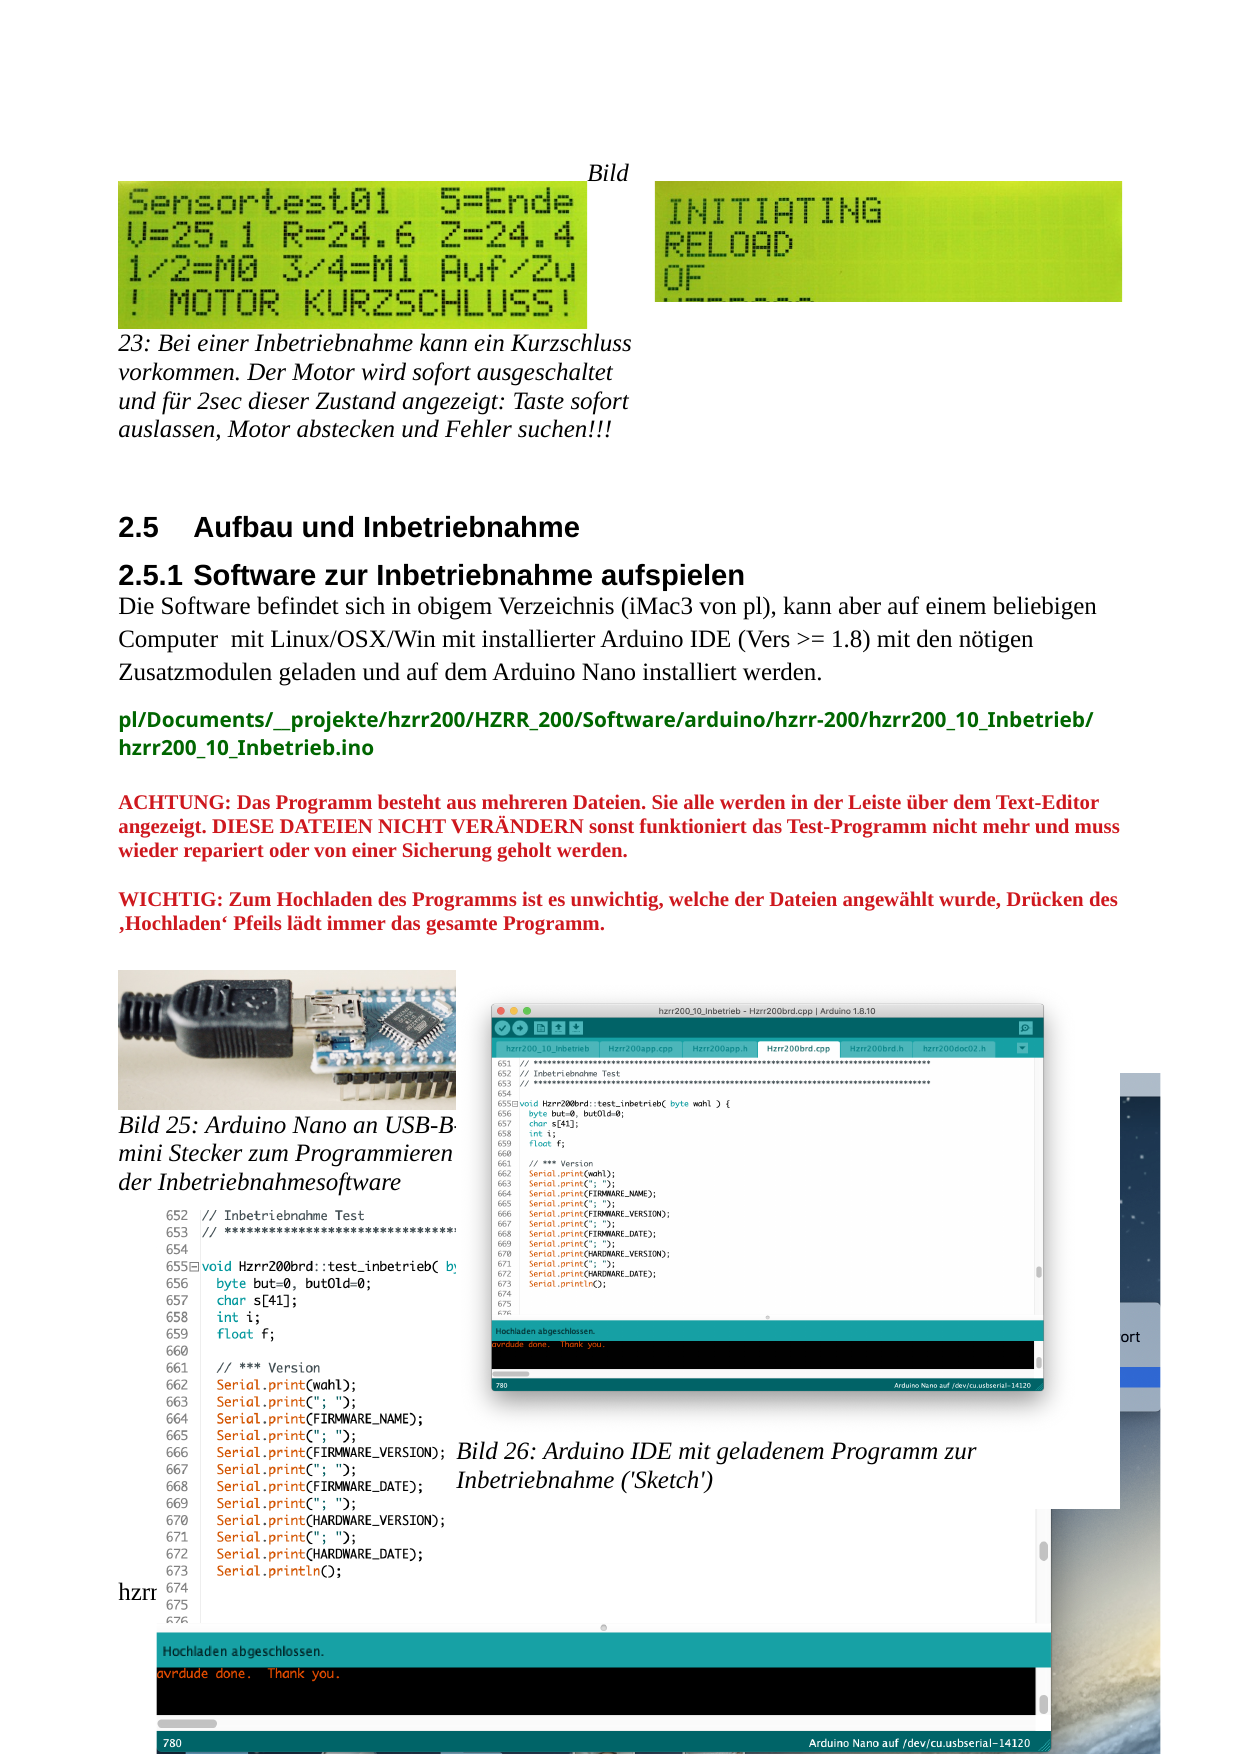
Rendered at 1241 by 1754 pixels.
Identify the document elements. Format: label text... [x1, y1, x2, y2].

text Bild 26: Arduino IDE mit geladenem Programm zur Inbetriebnahme ('Sketch') [456, 957, 1120, 1494]
text Bild 25: Arduino Nano an USB-B-mini Stecker zum Programmieren der Inbetriebnahmesoftware [118, 947, 456, 970]
subtitle Software zur Inbetriebnahme aufspielen [118, 558, 1122, 591]
text Bild 23: Bei einer Inbetriebnahme kann ein Kurzschluss vorkommen. Der Motor wird sofort ausgeschaltet und für 2sec dieser Zustand angezeigt: Taste sofort auslassen, Motor abstecken und Fehler suchen!!! [118, 158, 635, 443]
text pl/Documents/__projekte/hzrr200/HZRR_200/Software/arduino/hzrr-200/hzrr200_10_Inbetrieb/hzrr200_10_Inbetrieb.ino [118, 705, 1122, 762]
text Bild 24: Nach Drücken der Taste5 wird kurz dies angezeigt und das Testgerät startet neu. [655, 158, 1122, 181]
subtitle Aufbau und Inbetriebnahme [118, 510, 1122, 543]
text Die Software befindet sich in obigem Verzeichnis (iMac3 von pl), kann aber auf einem beliebigen Computer mit Linux/OSX/Win mit installierter Arduino IDE (Vers >= 1.8) mit den nötigen Zusatzmodulen geladen und auf dem Arduino Nano installiert werden. [118, 591, 1122, 686]
text ACHTUNG: Das Programm besteht aus mehreren Dateien. Sie alle werden in der Leiste über dem Text-Editor angezeigt. DIESE DATEIEN NICHT VERÄNDERN sonst funktioniert das Test-Programm nicht mehr und muss wieder repariert oder von einer Sicherung geholt werden. [118, 790, 1122, 862]
text Bild 25: Arduino Nano an USB-B-mini Stecker zum Programmieren der Inbetriebnahmesoftware [118, 1110, 456, 1196]
text WICHTIG: Zum Hochladen des Programms ist es unwichtig, welche der Dateien angewählt wurde, Drücken des ‚Hochladen‘ Pfeils lädt immer das gesamte Programm. [118, 887, 1122, 935]
